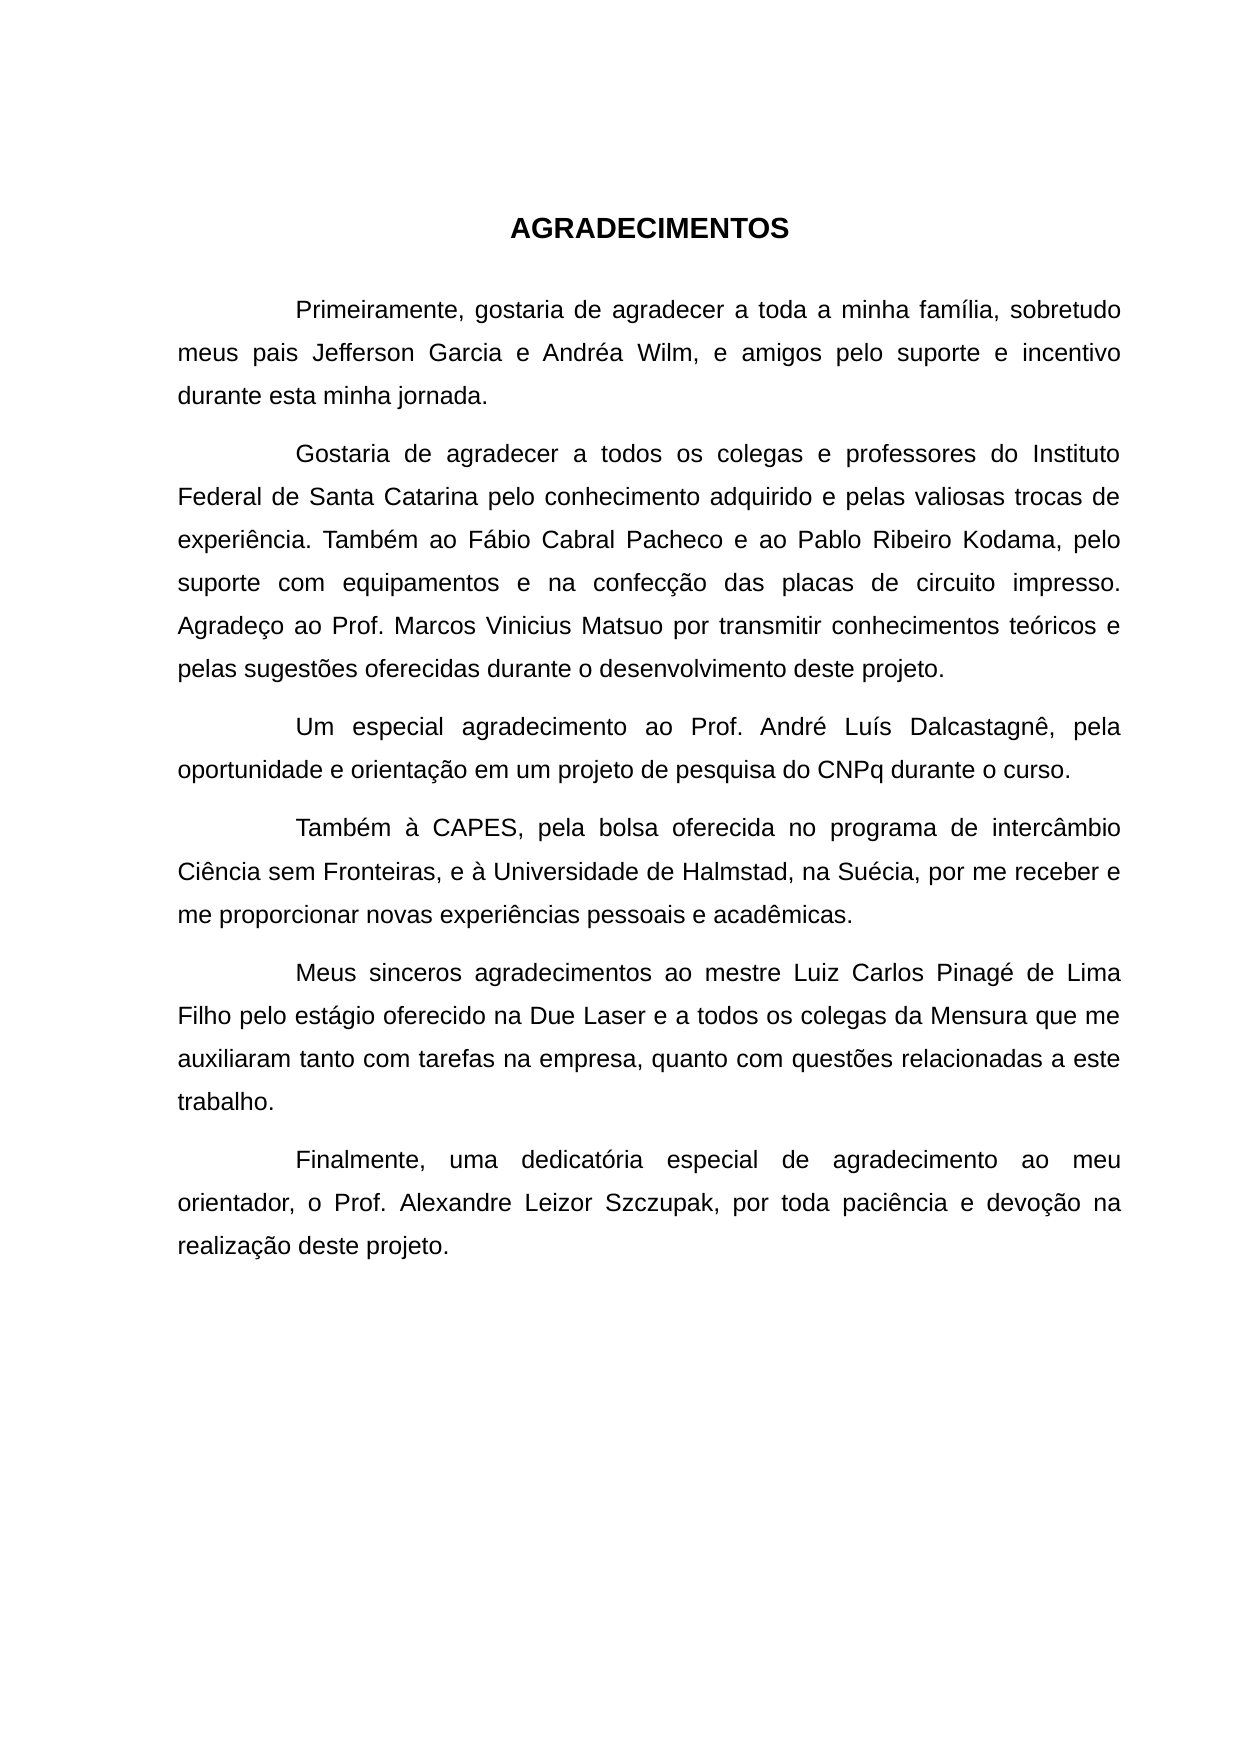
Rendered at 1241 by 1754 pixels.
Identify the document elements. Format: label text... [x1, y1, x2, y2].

text Gostaria de agradecer a todos os colegas e professores do Instituto Federal de Santa Catarina pelo conhecimento adquirido e pelas valiosas trocas de experiência. Também ao Fábio Cabral Pacheco e ao Pablo Ribeiro Kodama, pelo suporte com equipamentos e na confecção das placas de circuito impresso. Agradeço ao Prof. Marcos Vinicius Matsuo por transmitir conhecimentos teóricos e pelas sugestões oferecidas durante o desenvolvimento deste projeto. [177, 439, 1122, 683]
text Um especial agradecimento ao Prof. André Luís Dalcastagnê, pela oportunidade e orientação em um projeto de pesquisa do CNPq durante o curso. [177, 712, 1122, 784]
text Primeiramente, gostaria de agradecer a toda a minha família, sobretudo meus pais Jefferson Garcia e Andréa Wilm, e amigos pelo suporte e incentivo durante esta minha jornada. [177, 294, 1122, 409]
text Também à CAPES, pela bolsa oferecida no programa de intercâmbio Ciência sem Fronteiras, e à Universidade de Halmstad, na Suécia, por me receber e me proporcionar novas experiências pessoais e acadêmicas. [177, 813, 1122, 928]
subtitle AGRADECIMENTOS [177, 211, 1122, 244]
text Meus sinceros agradecimentos ao mestre Luiz Carlos Pinagé de Lima Filho pelo estágio oferecido na Due Laser e a todos os colegas da Mensura que me auxiliaram tanto com tarefas na empresa, quanto com questões relacionadas a este trabalho. [177, 957, 1122, 1116]
text Finalmente, uma dedicatória especial de agradecimento ao meu orientador, o Prof. Alexandre Leizor Szczupak, por toda paciência e devoção na realização deste projeto. [177, 1145, 1122, 1260]
